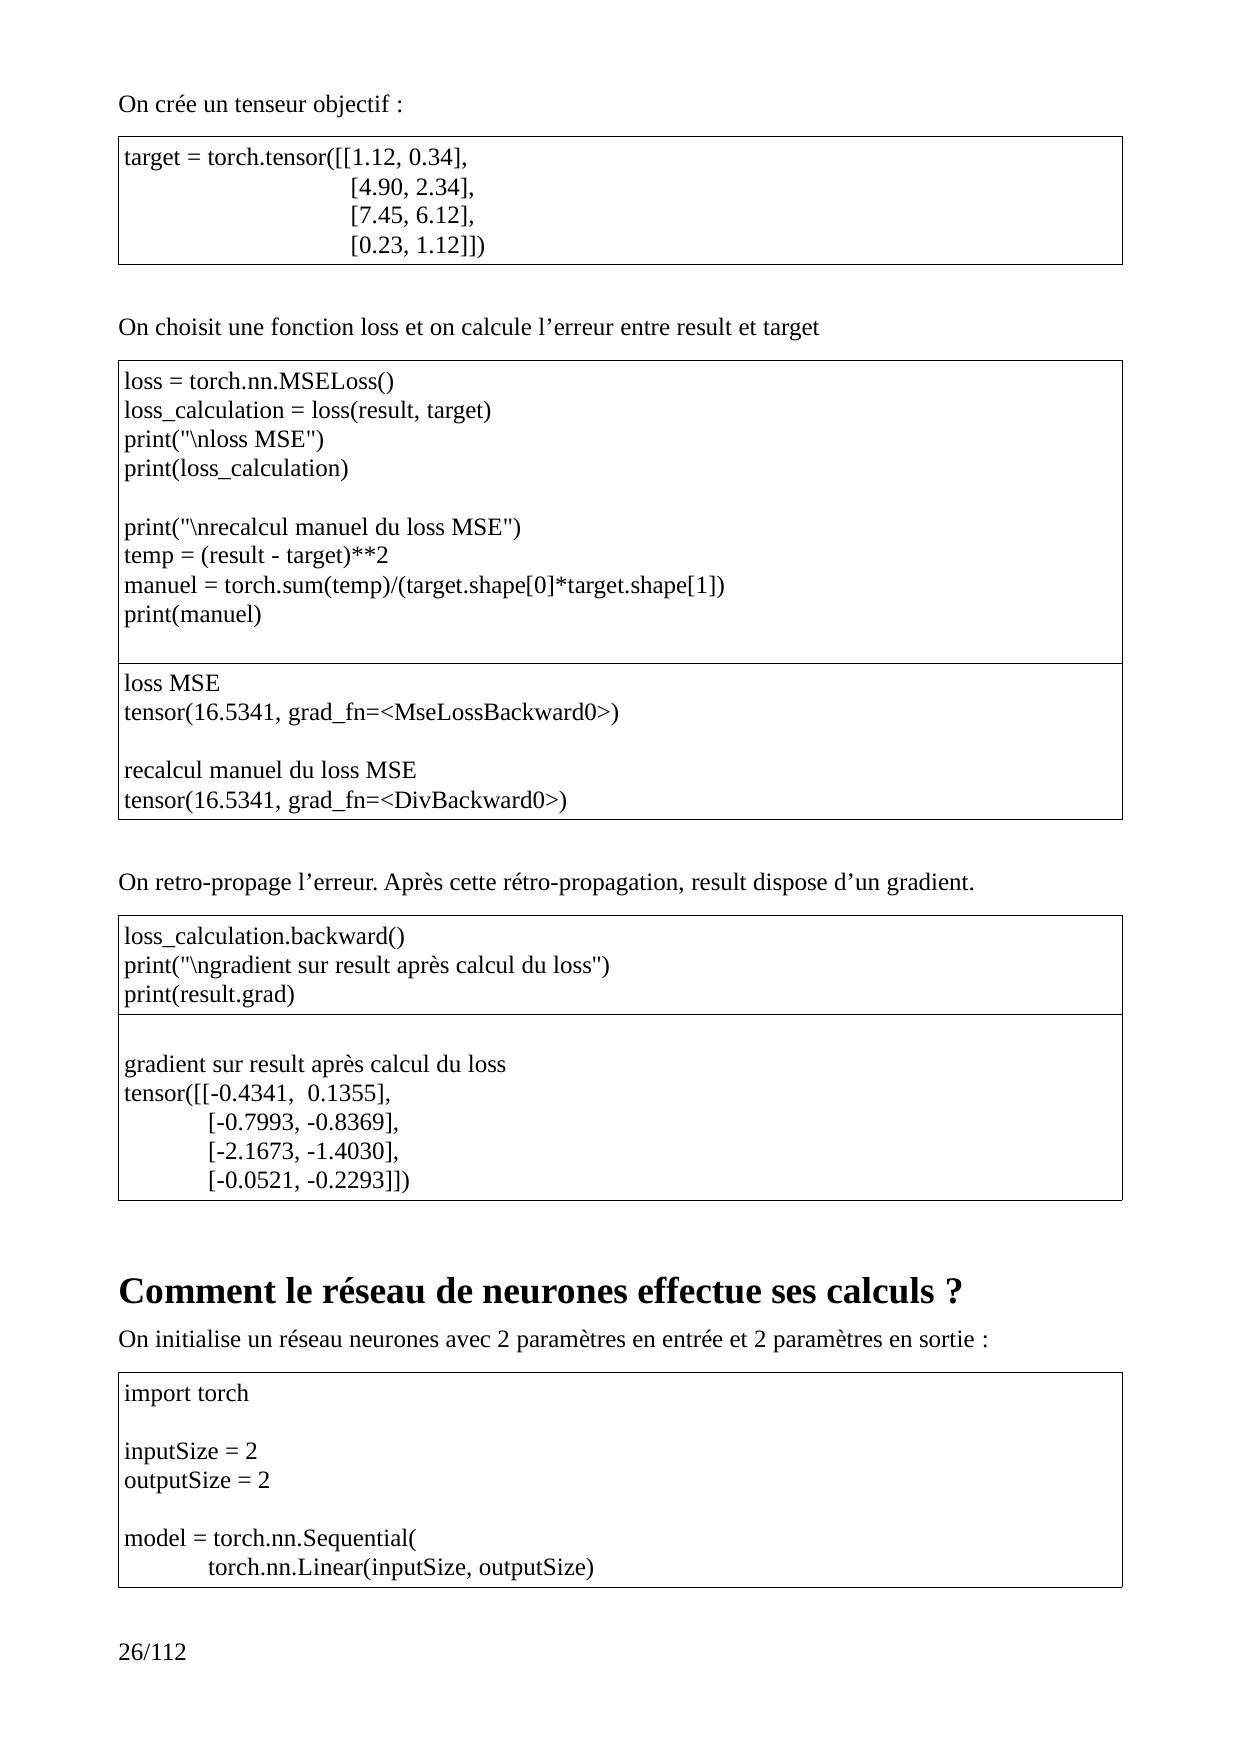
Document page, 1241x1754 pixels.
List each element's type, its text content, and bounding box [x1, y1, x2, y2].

table_header loss_calculation.backward() print("\ngradient sur result après calcul du loss") print(result.grad) [119, 916, 1122, 1014]
text On choisit une fonction loss et on calcule l’erreur entre result et target [118, 312, 1122, 341]
text On retro-propage l’erreur. Après cette rétro-propagation, result dispose d’un gradient. [118, 867, 1122, 896]
text On crée un tenseur objectif : [118, 88, 1122, 118]
table_header import torch inputSize = 2 outputSize = 2 model = torch.nn.Sequential( torch.nn.Linear(inputSize, outputSize) [119, 1373, 1122, 1587]
text On initialise un réseau neurones avec 2 paramètres en entrée et 2 paramètres en sortie : [118, 1324, 1122, 1353]
table_cell gradient sur result après calcul du loss tensor([[-0.4341, 0.1355], [-0.7993, -0.8369], [-2.1673, -1.4030], [-0.0521, -0.2293]]) [119, 1015, 1122, 1200]
table_cell loss MSE tensor(16.5341, grad_fn=<MseLossBackward0>) recalcul manuel du loss MSE tensor(16.5341, grad_fn=<DivBackward0>) [119, 664, 1122, 819]
table_header target = torch.tensor([[1.12, 0.34], [4.90, 2.34], [7.45, 6.12], [0.23, 1.12]]) [119, 137, 1122, 264]
subtitle Comment le réseau de neurones effectue ses calculs ? [118, 1269, 1122, 1312]
table_header loss = torch.nn.MSELoss() loss_calculation = loss(result, target) print("\nloss MSE") print(loss_calculation) print("\nrecalcul manuel du loss MSE") temp = (result - target)**2 manuel = torch.sum(temp)/(target.shape[0]*target.shape[1]) print(manuel) [119, 361, 1122, 662]
